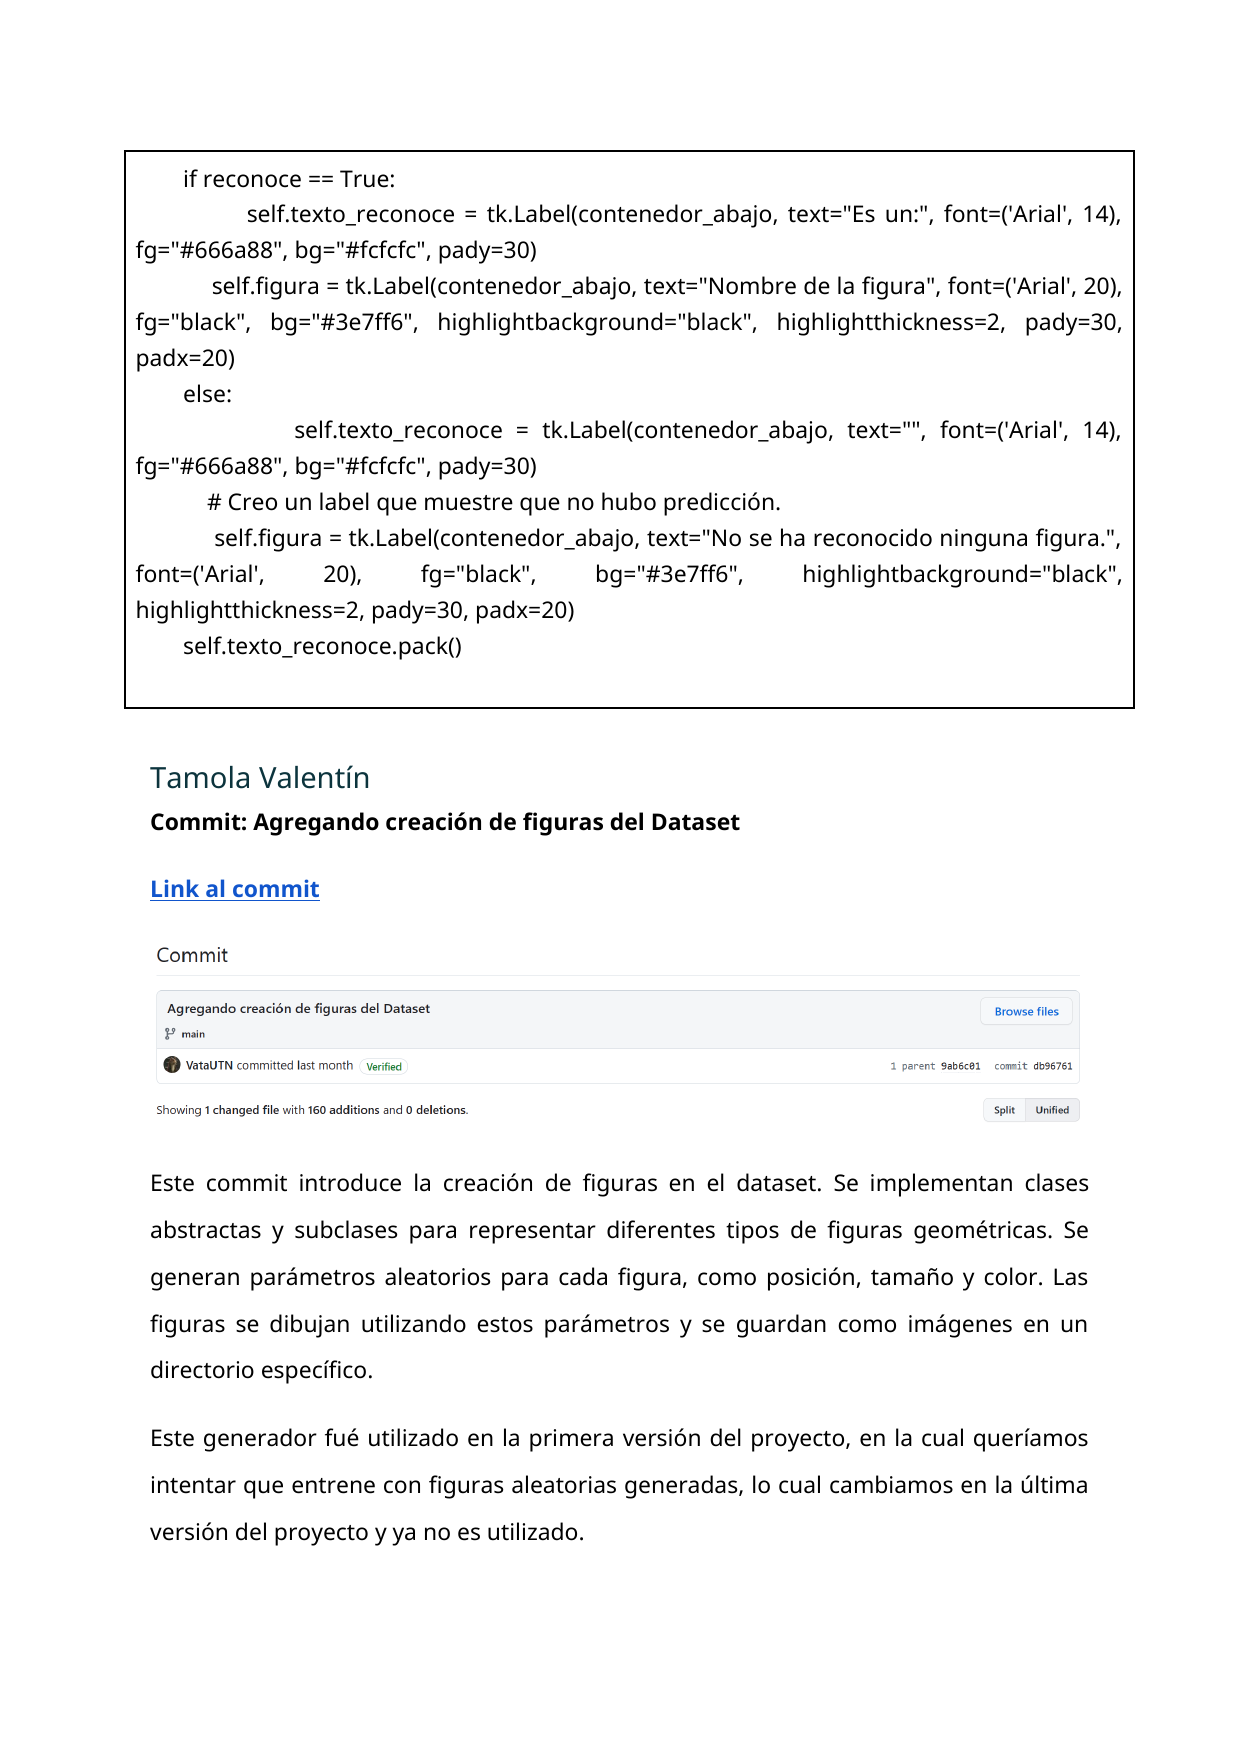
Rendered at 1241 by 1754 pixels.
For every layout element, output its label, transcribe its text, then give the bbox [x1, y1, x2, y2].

table_header if reconoce == True: self.texto_reconoce = tk.Label(contenedor_abajo, text="Es un:", font=('Arial', 14), fg="#666a88", bg="#fcfcfc", pady=30) self.figura = tk.Label(contenedor_abajo, text="Nombre de la figura", font=('Arial', 20), fg="black", bg="#3e7ff6", highlightbackground="black", highlightthickness=2, pady=30, padx=20) else: self.texto_reconoce = tk.Label(contenedor_abajo, text="", font=('Arial', 14), fg="#666a88", bg="#fcfcfc", pady=30) # Creo un label que muestre que no hubo predicción. self.figura = tk.Label(contenedor_abajo, text="No se ha reconocido ninguna figura.", font=('Arial', 20), fg="black", bg="#3e7ff6", highlightbackground="black", highlightthickness=2, pady=30, padx=20) self.texto_reconoce.pack() [126, 152, 1133, 707]
picture [150, 940, 1091, 1131]
text Commit: Agregando creación de figuras del Dataset [150, 805, 1090, 837]
subtitle Tamola Valentín [150, 757, 1090, 797]
text Link al commit [150, 873, 1090, 904]
text Este generador fué utilizado en la primera versión del proyecto, en la cual queríamos intentar que entrene con figuras aleatorias generadas, lo cual cambiamos en la última versión del proyecto y ya no es utilizado. [150, 1422, 1090, 1547]
text Este commit introduce la creación de figuras en el dataset. Se implementan clases abstractas y subclases para representar diferentes tipos de figuras geométricas. Se generan parámetros aleatorios para cada figura, como posición, tamaño y color. Las figuras se dibujan utilizando estos parámetros y se guardan como imágenes en un directorio específico. [150, 1167, 1090, 1386]
